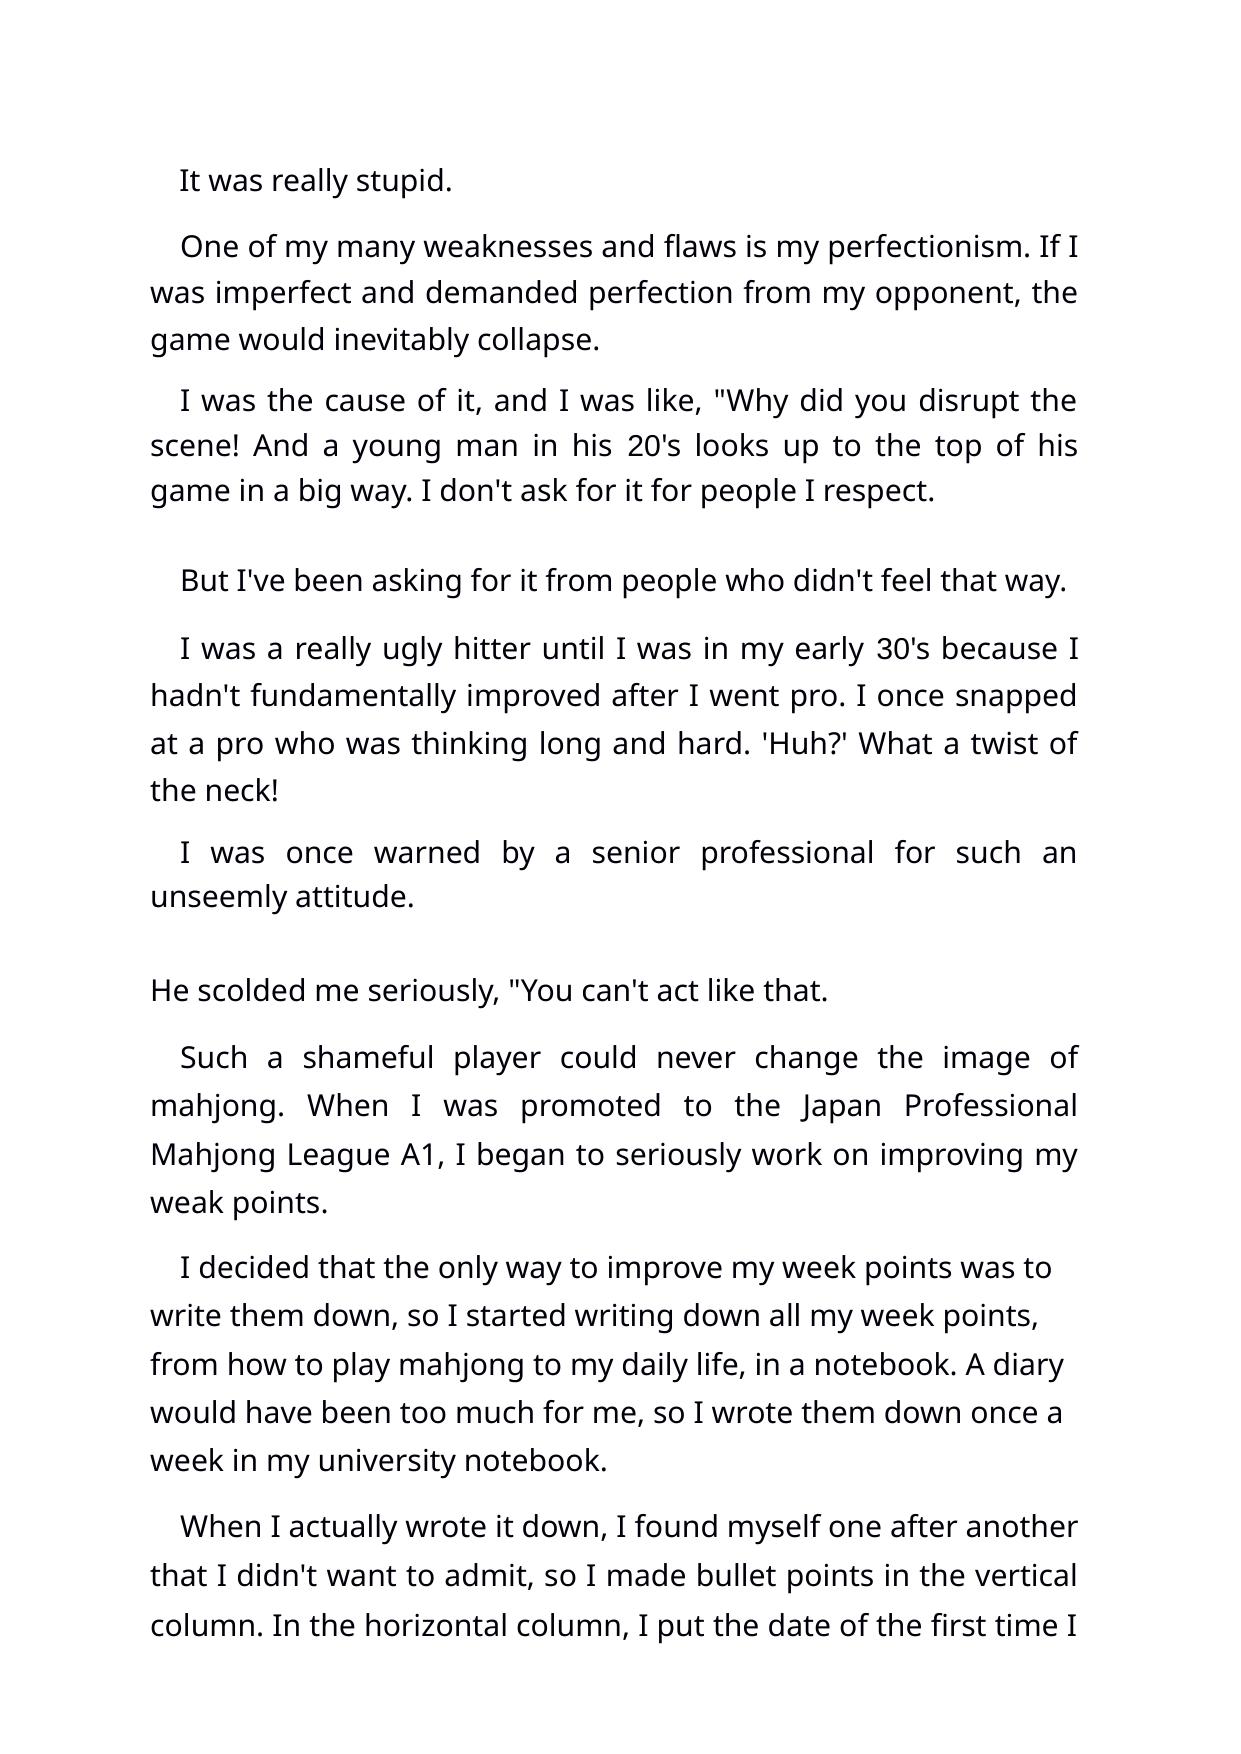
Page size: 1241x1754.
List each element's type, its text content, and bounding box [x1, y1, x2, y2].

text I was once warned by a senior professional for such an unseemly attitude. [150, 828, 1079, 916]
text But I've been asking for it from people who didn't feel that way. [150, 556, 1079, 601]
text I was the cause of it, and I was like, "Why did you disrupt the scene! And a young man in his 20's looks up to the top of his game in a big way. I don't ask for it for people I respect. [150, 375, 1079, 511]
text One of my many weaknesses and flaws is my perfectionism. If I was imperfect and demanded perfection from my opponent, the game would inevitably collapse. [150, 219, 1079, 360]
text It was really stupid. [179, 167, 1090, 197]
text I was a really ugly hitter until I was in my early 30's because I hadn't fundamentally improved after I went pro. I once snapped at a pro who was thinking long and hard. 'Huh?' What a twist of the neck! [150, 621, 1079, 811]
text I decided that the only way to improve my week points was to write them down, so I started writing down all my week points, from how to play mahjong to my daily life, in a notebook. A diary would have been too much for me, so I wrote them down once a week in my university notebook. [150, 1240, 1079, 1481]
text When I actually wrote it down, I found myself one after another that I didn't want to admit, so I made bullet points in the vertical column. In the horizontal column, I put the date of the first time I [150, 1498, 1079, 1646]
text He scolded me seriously, "You can't act like that. [150, 977, 1090, 1008]
text Such a shameful player could never change the image of mahjong. When I was promoted to the Japan Professional Mahjong League A1, I began to seriously work on improving my weak points. [150, 1030, 1079, 1223]
